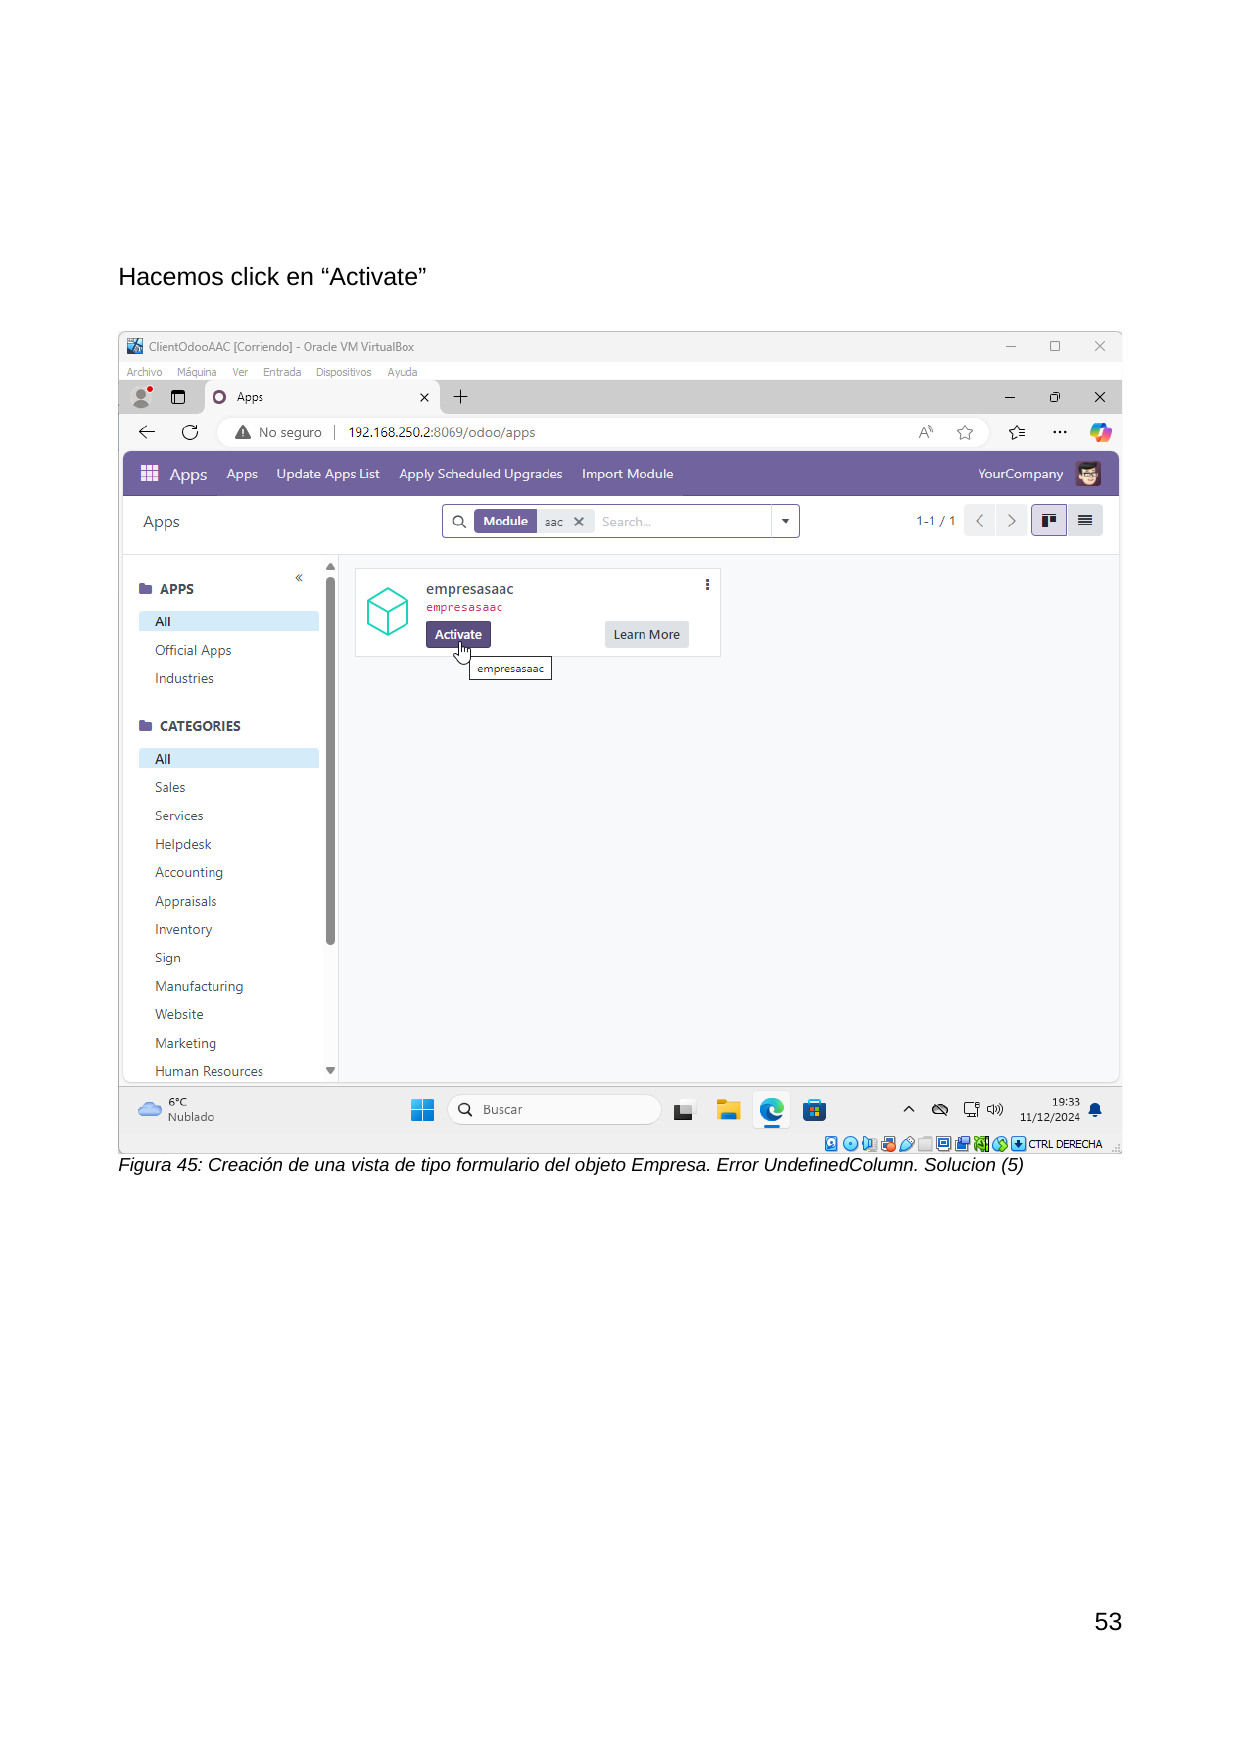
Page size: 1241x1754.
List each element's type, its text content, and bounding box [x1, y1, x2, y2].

text Figura 45: Creación de una vista de tipo formulario del objeto Empresa. Error UndefinedColumn. Solucion (5) [118, 1154, 1122, 1175]
text Hacemos click en “Activate” [118, 262, 1122, 291]
picture [118, 331, 1123, 1154]
